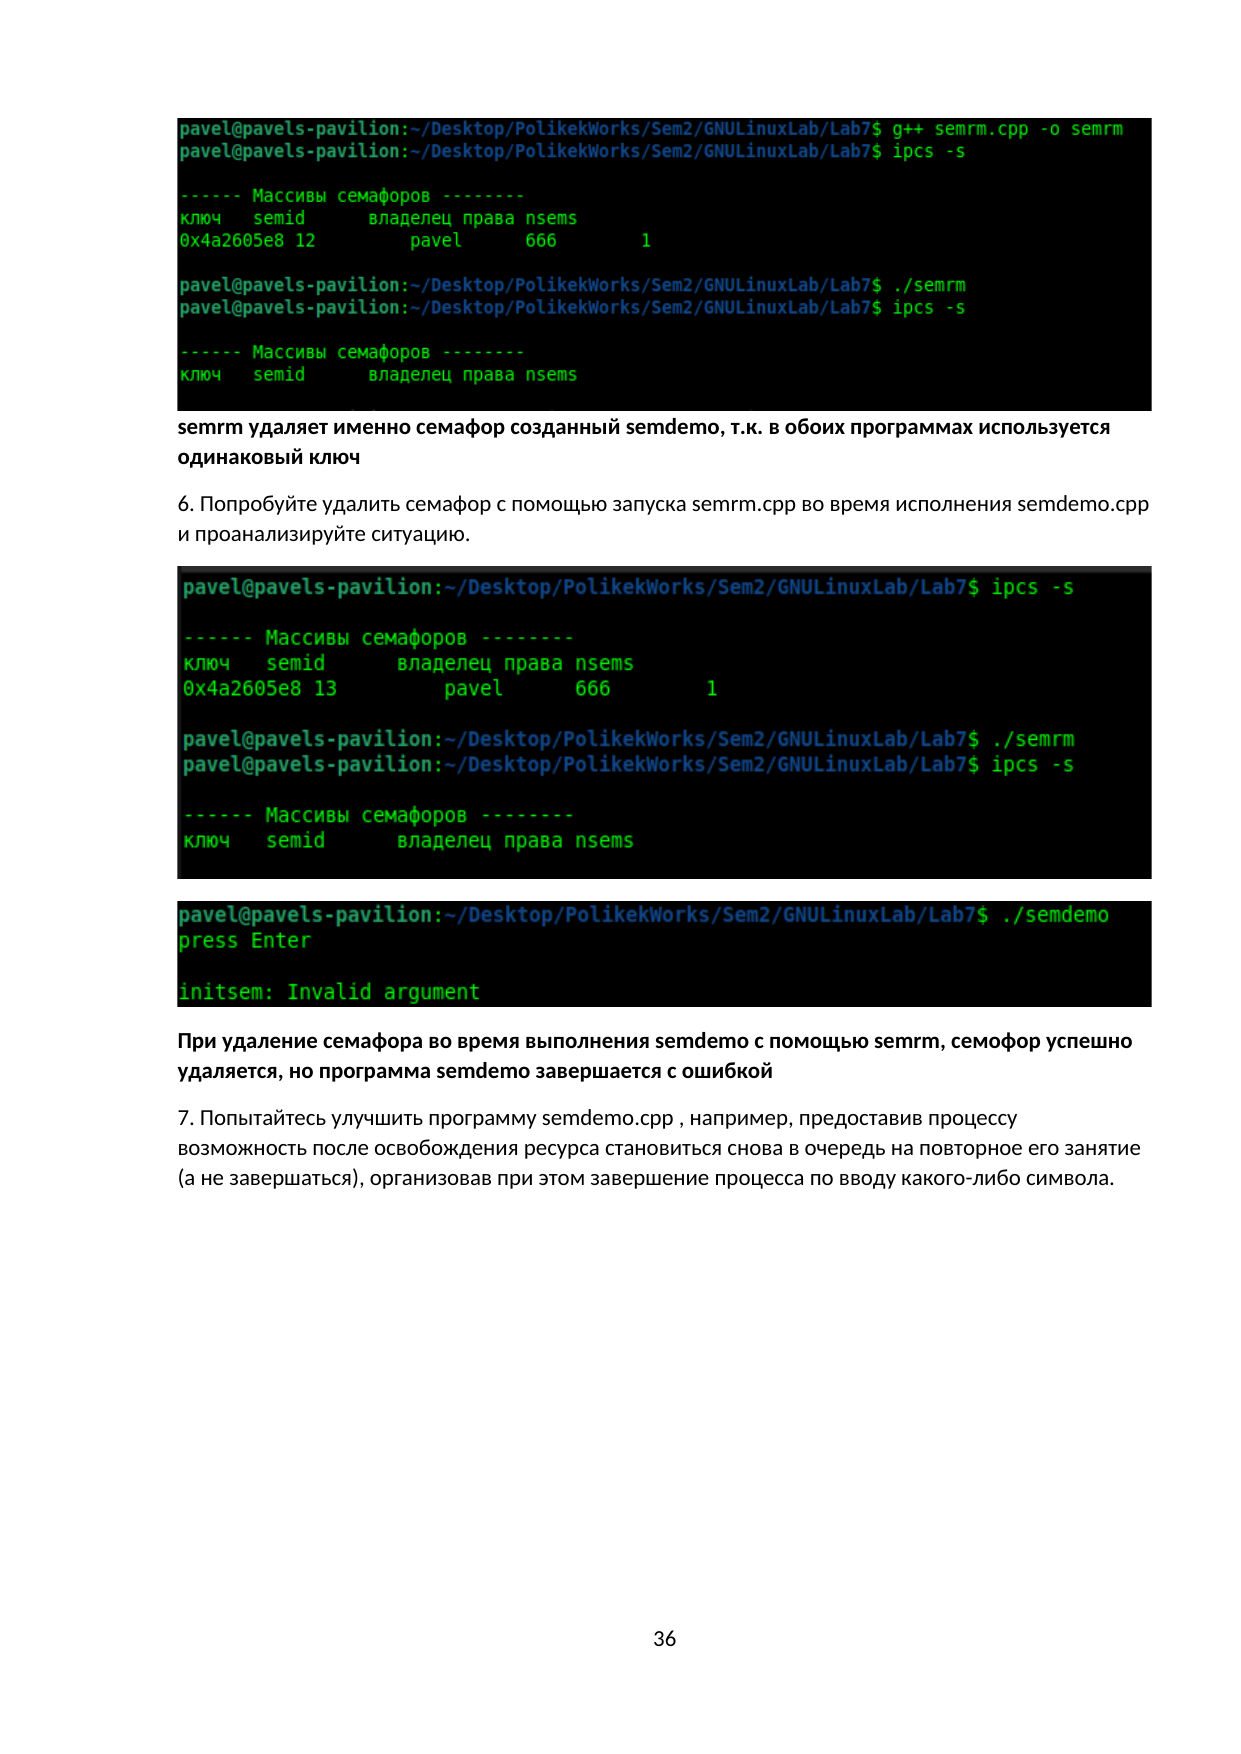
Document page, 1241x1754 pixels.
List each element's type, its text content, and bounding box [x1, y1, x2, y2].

text 7. Попытайтесь улучшить программу semdemo.cpp , например, предоставив процессу возможность после освобождения ресурса становиться снова в очередь на повторное его занятие (а не завершаться), организовав при этом завершение процесса по вводу какого-либо символа. [177, 1103, 1152, 1191]
text 6. Попробуйте удалить семафор с помощью запуска semrm.cpp во время исполнения semdemo.cpp и проанализируйте ситуацию. [177, 489, 1152, 548]
text semrm удаляет именно семафор созданный semdemo, т.к. в обоих программах используется одинаковый ключ [177, 411, 1152, 471]
picture [177, 566, 1152, 879]
picture [177, 901, 1152, 1007]
text При удаление семафора во время выполнения semdemo с помощью semrm, семофор успешно удаляется, но программа semdemo завершается с ошибкой [177, 1007, 1152, 1084]
picture [177, 118, 1152, 411]
text [177, 879, 1152, 901]
